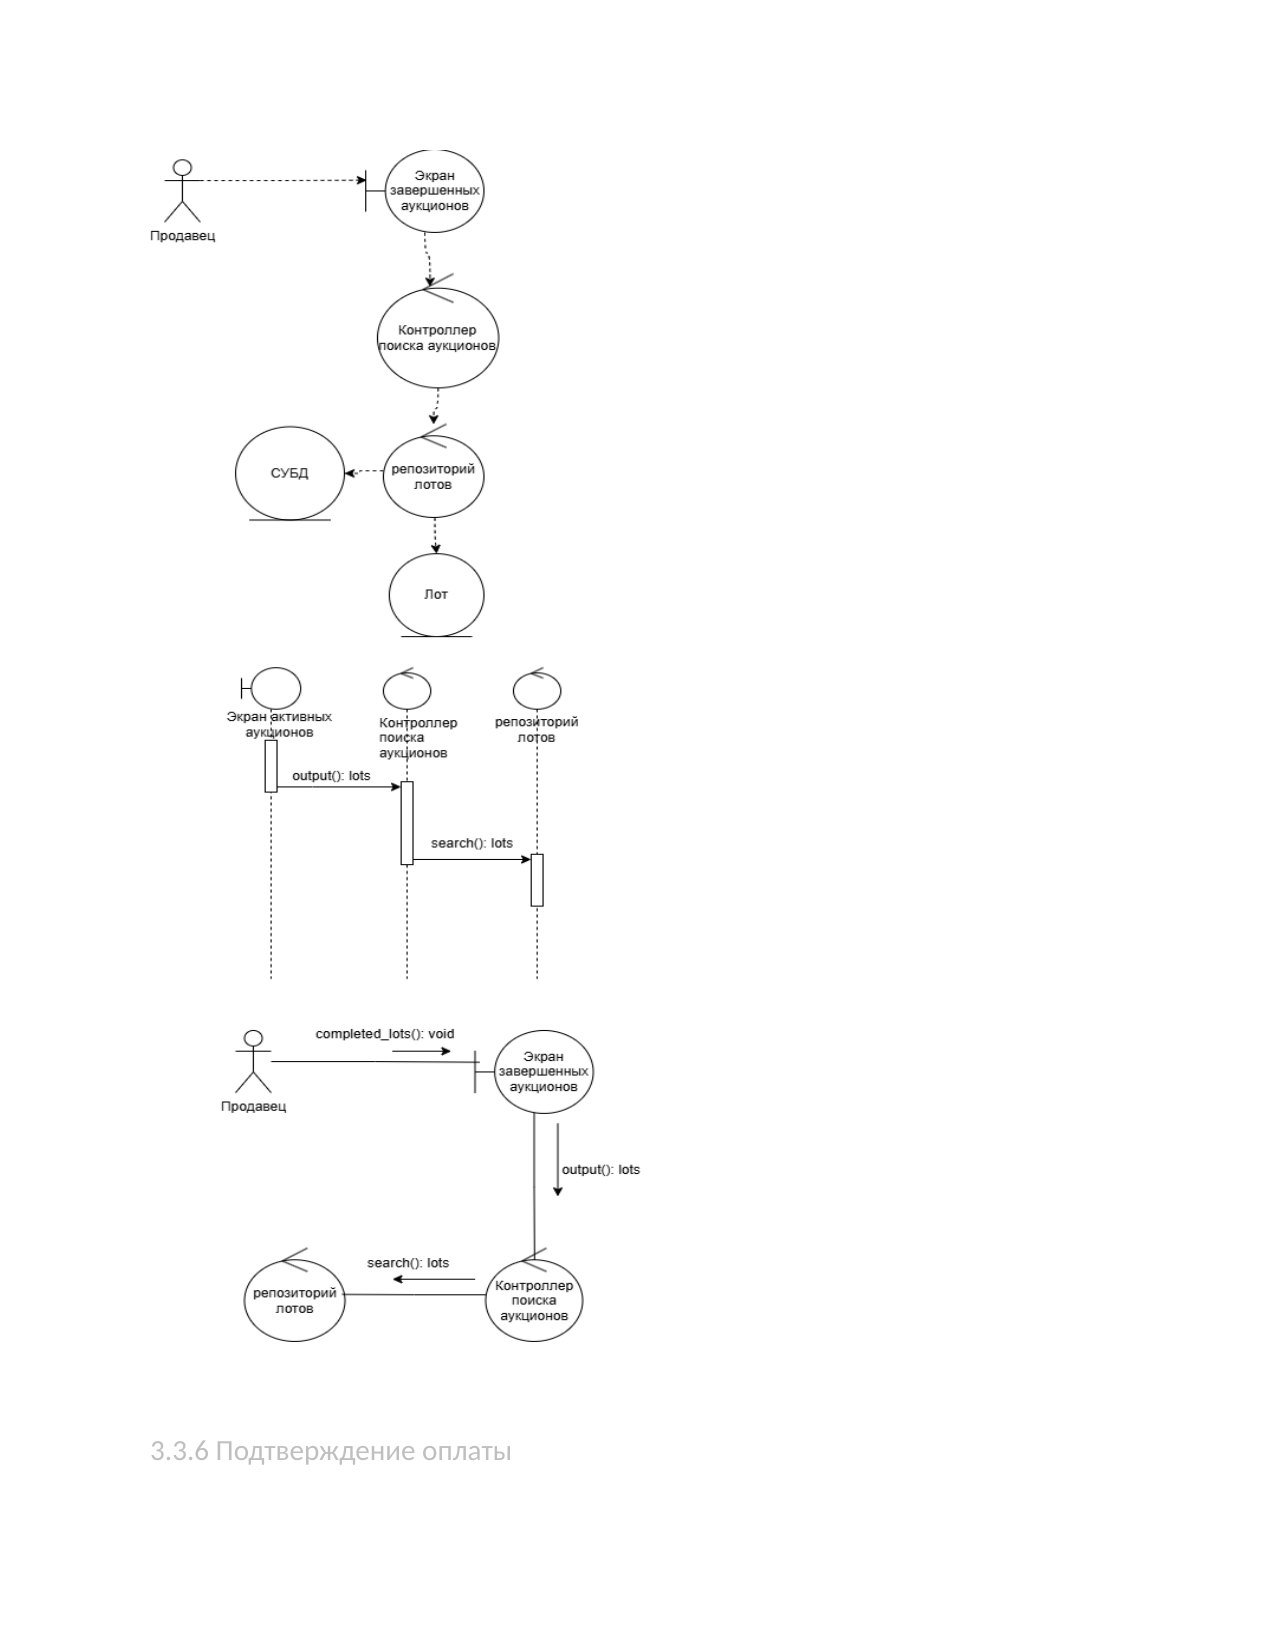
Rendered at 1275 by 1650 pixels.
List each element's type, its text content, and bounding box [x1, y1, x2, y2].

subtitle 3.3.6 Подтверждение оплаты [150, 1432, 1125, 1467]
